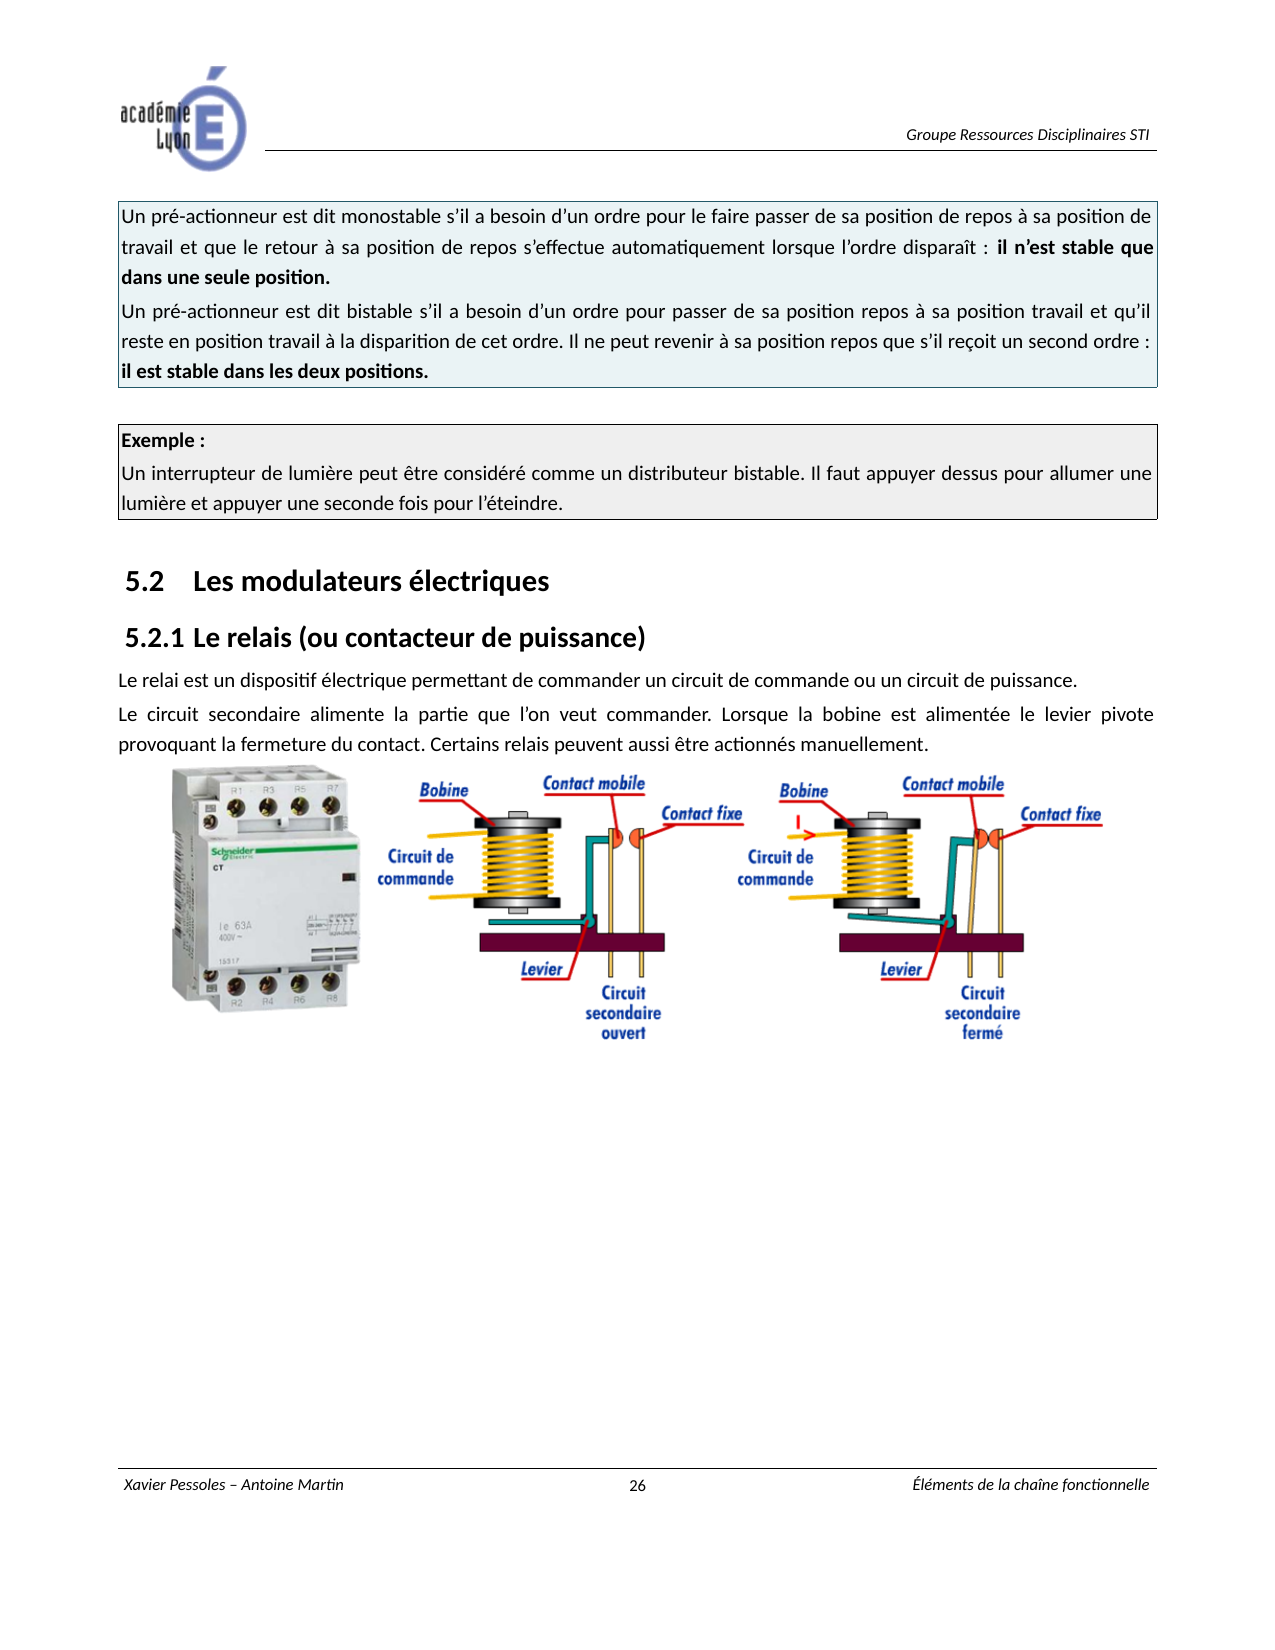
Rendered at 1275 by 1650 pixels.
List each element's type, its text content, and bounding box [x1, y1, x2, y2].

subtitle Le relais (ou contacteur de puissance) [118, 619, 1157, 655]
text Un pré-actionneur est dit monostable s’il a besoin d’un ordre pour le faire passer de sa position de repos à sa position de travail et que le retour à sa position de repos s’effectue automatiquement lorsque l’ordre disparaît : il n’est stable que dans une seule position. [119, 202, 1157, 290]
picture [171, 764, 1104, 1040]
text Le relai est un dispositif électrique permettant de commander un circuit de commande ou un circuit de puissance. [118, 668, 1157, 693]
text Un interrupteur de lumière peut être considéré comme un distributeur bistable. Il faut appuyer dessus pour allumer une lumière et appuyer une seconde fois pour l’éteindre. [119, 457, 1157, 519]
text Un pré-actionneur est dit bistable s’il a besoin d’un ordre pour passer de sa position repos à sa position travail et qu’il reste en position travail à la disparition de cet ordre. Il ne peut revenir à sa position repos que s’il reçoit un second ordre : il est stable dans les deux positions. [119, 295, 1157, 387]
text Le circuit secondaire alimente la partie que l’on veut commander. Lorsque la bobine est alimentée le levier pivote provoquant la fermeture du contact. Certains relais peuvent aussi être actionnés manuellement. [118, 701, 1157, 757]
subtitle Les modulateurs électriques [118, 562, 1157, 599]
text Exemple : [119, 425, 1157, 452]
picture [121, 66, 247, 173]
